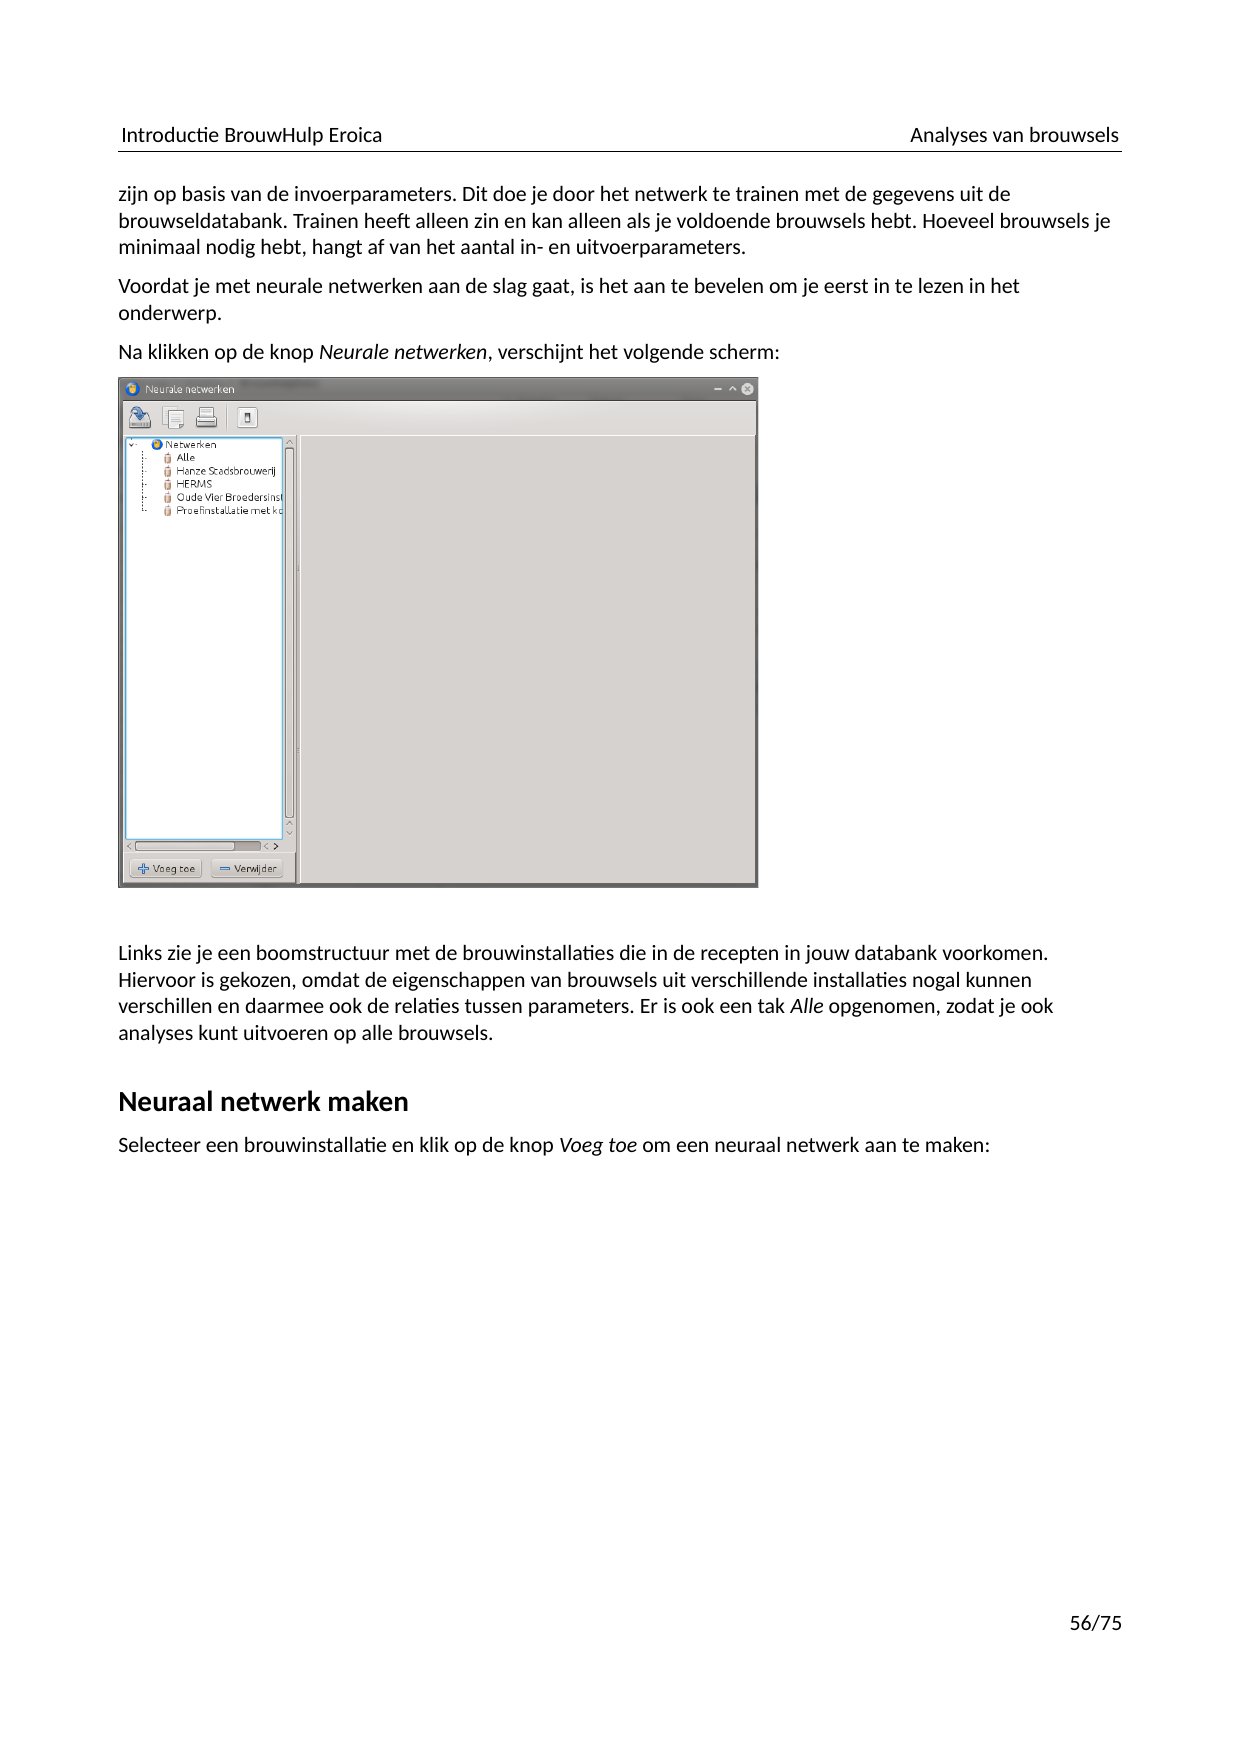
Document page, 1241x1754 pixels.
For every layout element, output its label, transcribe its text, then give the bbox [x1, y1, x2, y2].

text Na klikken op de knop Neurale netwerken, verschijnt het volgende scherm: [118, 338, 1122, 365]
text Links zie je een boomstructuur met de brouwinstallaties die in de recepten in jouw databank voorkomen. Hiervoor is gekozen, omdat de eigenschappen van brouwsels uit verschillende installaties nogal kunnen verschillen en daarmee ook de relaties tussen parameters. Er is ook een tak Alle opgenomen, zodat je ook analyses kunt uitvoeren op alle brouwsels. [118, 939, 1122, 1046]
subtitle Neuraal netwerk maken [118, 1083, 1122, 1119]
text zijn op basis van de invoerparameters. Dit doe je door het netwerk te trainen met de gegevens uit de brouwseldatabank. Trainen heeft alleen zin en kan alleen als je voldoende brouwsels hebt. Hoeveel brouwsels je minimaal nodig hebt, hangt af van het aantal in- en uitvoerparameters. [118, 180, 1122, 260]
text Voordat je met neurale netwerken aan de slag gaat, is het aan te bevelen om je eerst in te lezen in het onderwerp. [118, 273, 1122, 326]
picture [118, 377, 759, 888]
text Selecteer een brouwinstallatie en klik op de knop Voeg toe om een neuraal netwerk aan te maken: [118, 1132, 1122, 1158]
